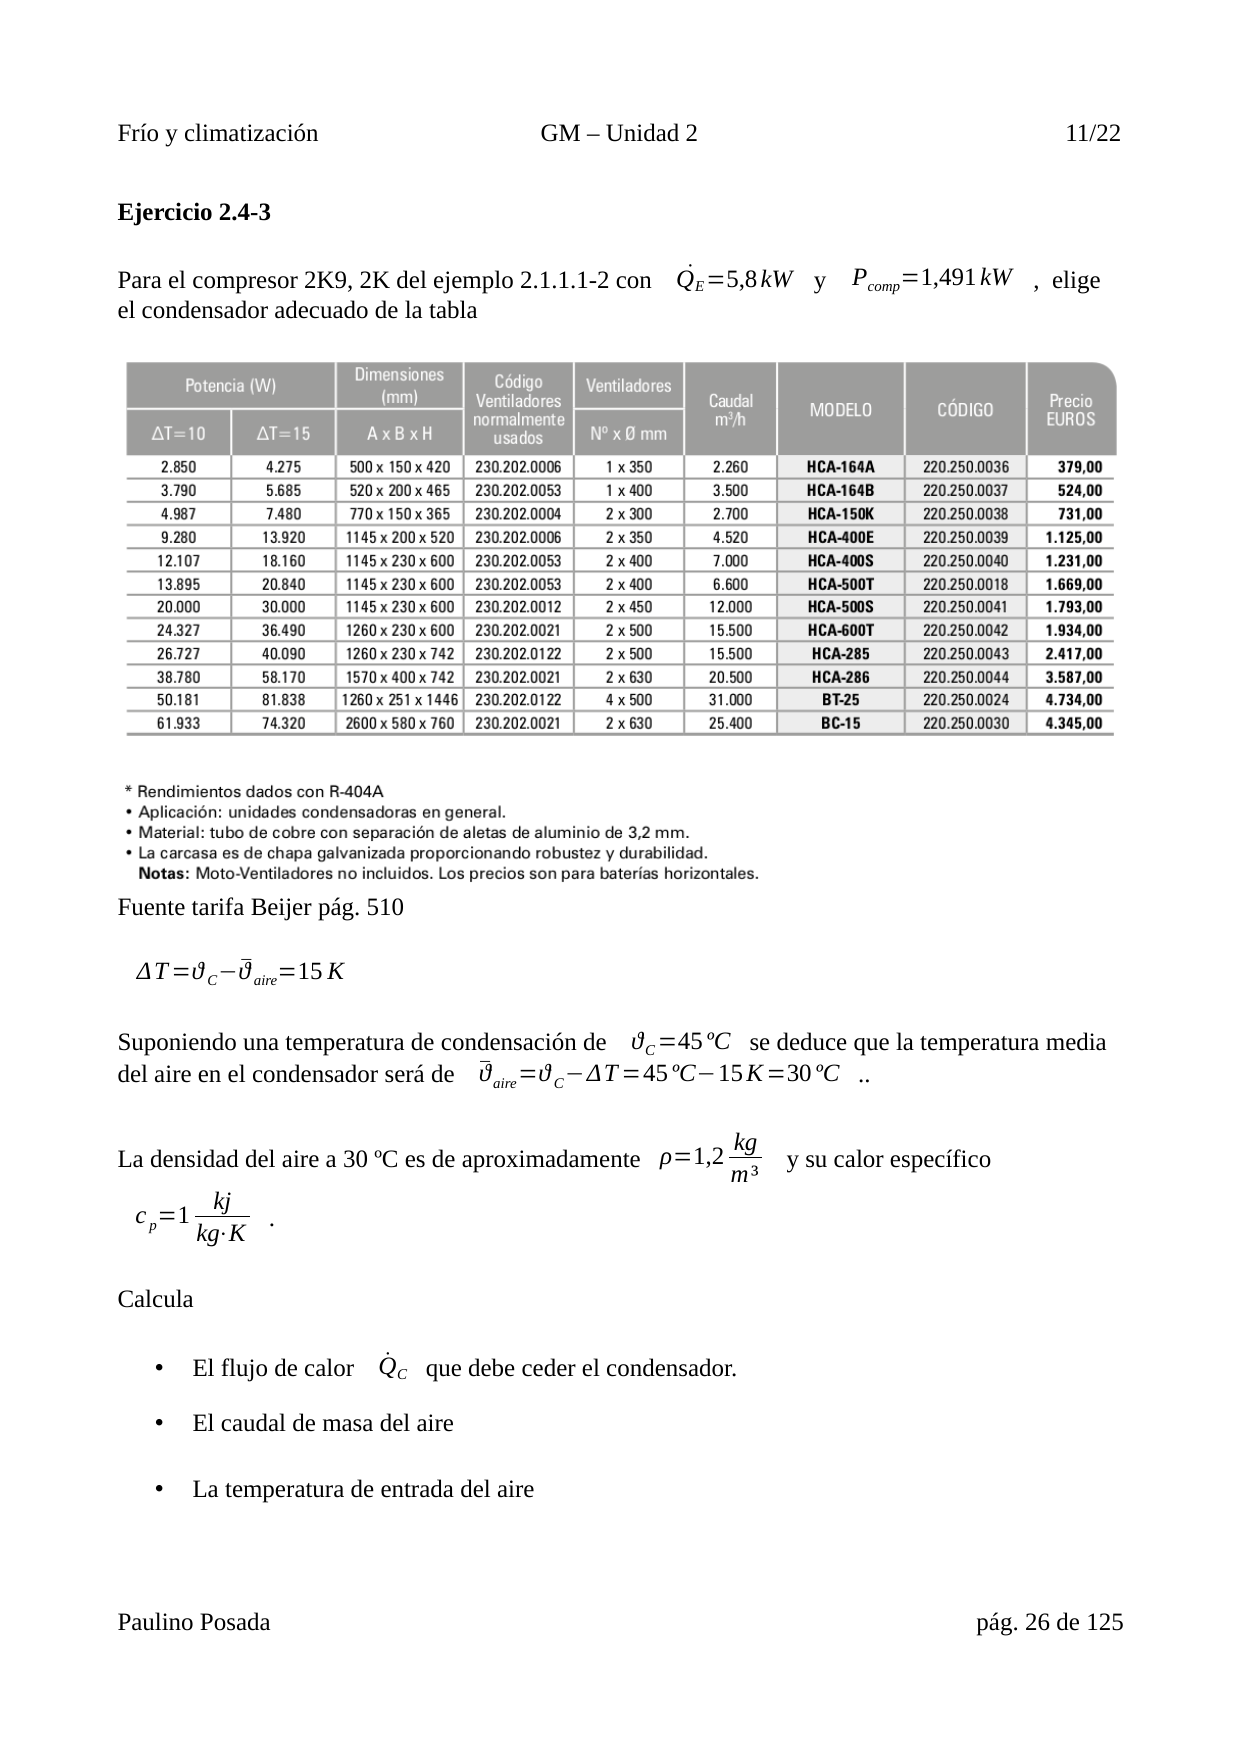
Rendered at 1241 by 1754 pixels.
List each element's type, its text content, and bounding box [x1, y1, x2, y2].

text Calcula [117, 1284, 1123, 1313]
text Suponiendo una temperatura de condensación de se deduce que la temperatura media del aire en el condensador será de .. [117, 1027, 1123, 1091]
text Para el compresor 2K9, 2K del ejemplo 2.1.1.1-2 con y , elige el condensador adecuado de la tabla [117, 263, 1123, 324]
picture [117, 354, 1122, 887]
list La temperatura de entrada del aire [155, 1474, 1123, 1503]
text Fuente tarifa Beijer pág. 510 [117, 892, 1123, 920]
list El flujo de calor que debe ceder el condensador. [155, 1351, 1123, 1383]
list El caudal de masa del aire [155, 1408, 1123, 1437]
text La densidad del aire a 30 ºC es de aproximadamente y su calor específico . [117, 1129, 1123, 1247]
text Ejercicio 2.4-3 [117, 197, 1123, 226]
